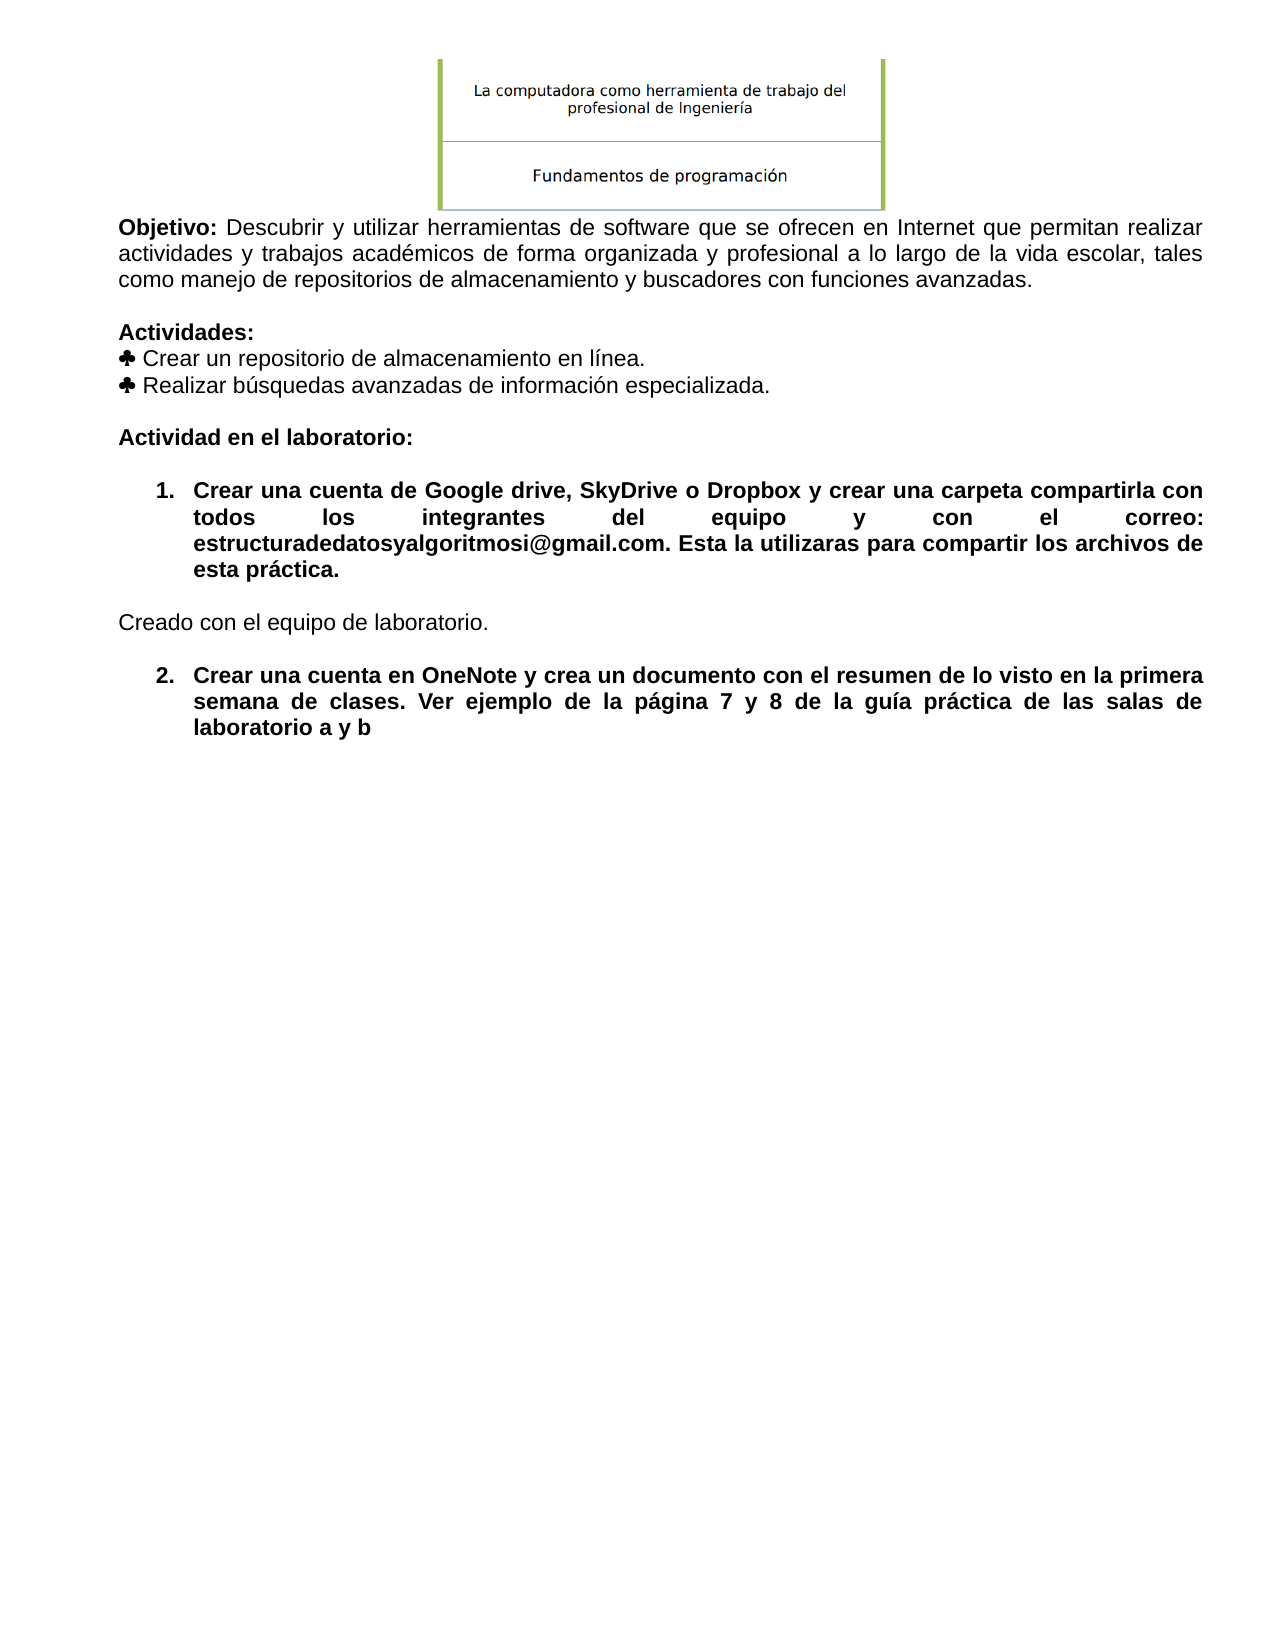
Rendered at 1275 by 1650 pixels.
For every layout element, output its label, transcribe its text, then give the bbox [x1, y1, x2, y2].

text Objetivo: Descubrir y utilizar herramientas de software que se ofrecen en Internet que permitan realizar actividades y trabajos académicos de forma organizada y profesional a lo largo de la vida escolar, tales como manejo de repositorios de almacenamiento y buscadores con funciones avanzadas. [118, 213, 1205, 293]
text Actividades: [118, 319, 1205, 345]
text Creado con el equipo de laboratorio. [118, 609, 1205, 635]
text  Realizar búsquedas avanzadas de información especializada. [118, 372, 1205, 398]
list Crear una cuenta en OneNote y crea un documento con el resumen de lo visto en la primera semana de clases. Ver ejemplo de la página 7 y 8 de la guía práctica de las salas de laboratorio a y b [156, 662, 1205, 741]
text  Crear un repositorio de almacenamiento en línea. [118, 345, 1205, 372]
text Actividad en el laboratorio: [118, 424, 1205, 451]
list Crear una cuenta de Google drive, SkyDrive o Dropbox y crear una carpeta compartirla con todos los integrantes del equipo y con el correo: estructuradedatosyalgoritmosi@gmail.com. Esta la utilizaras para compartir los archivos de esta práctica. [156, 477, 1205, 582]
